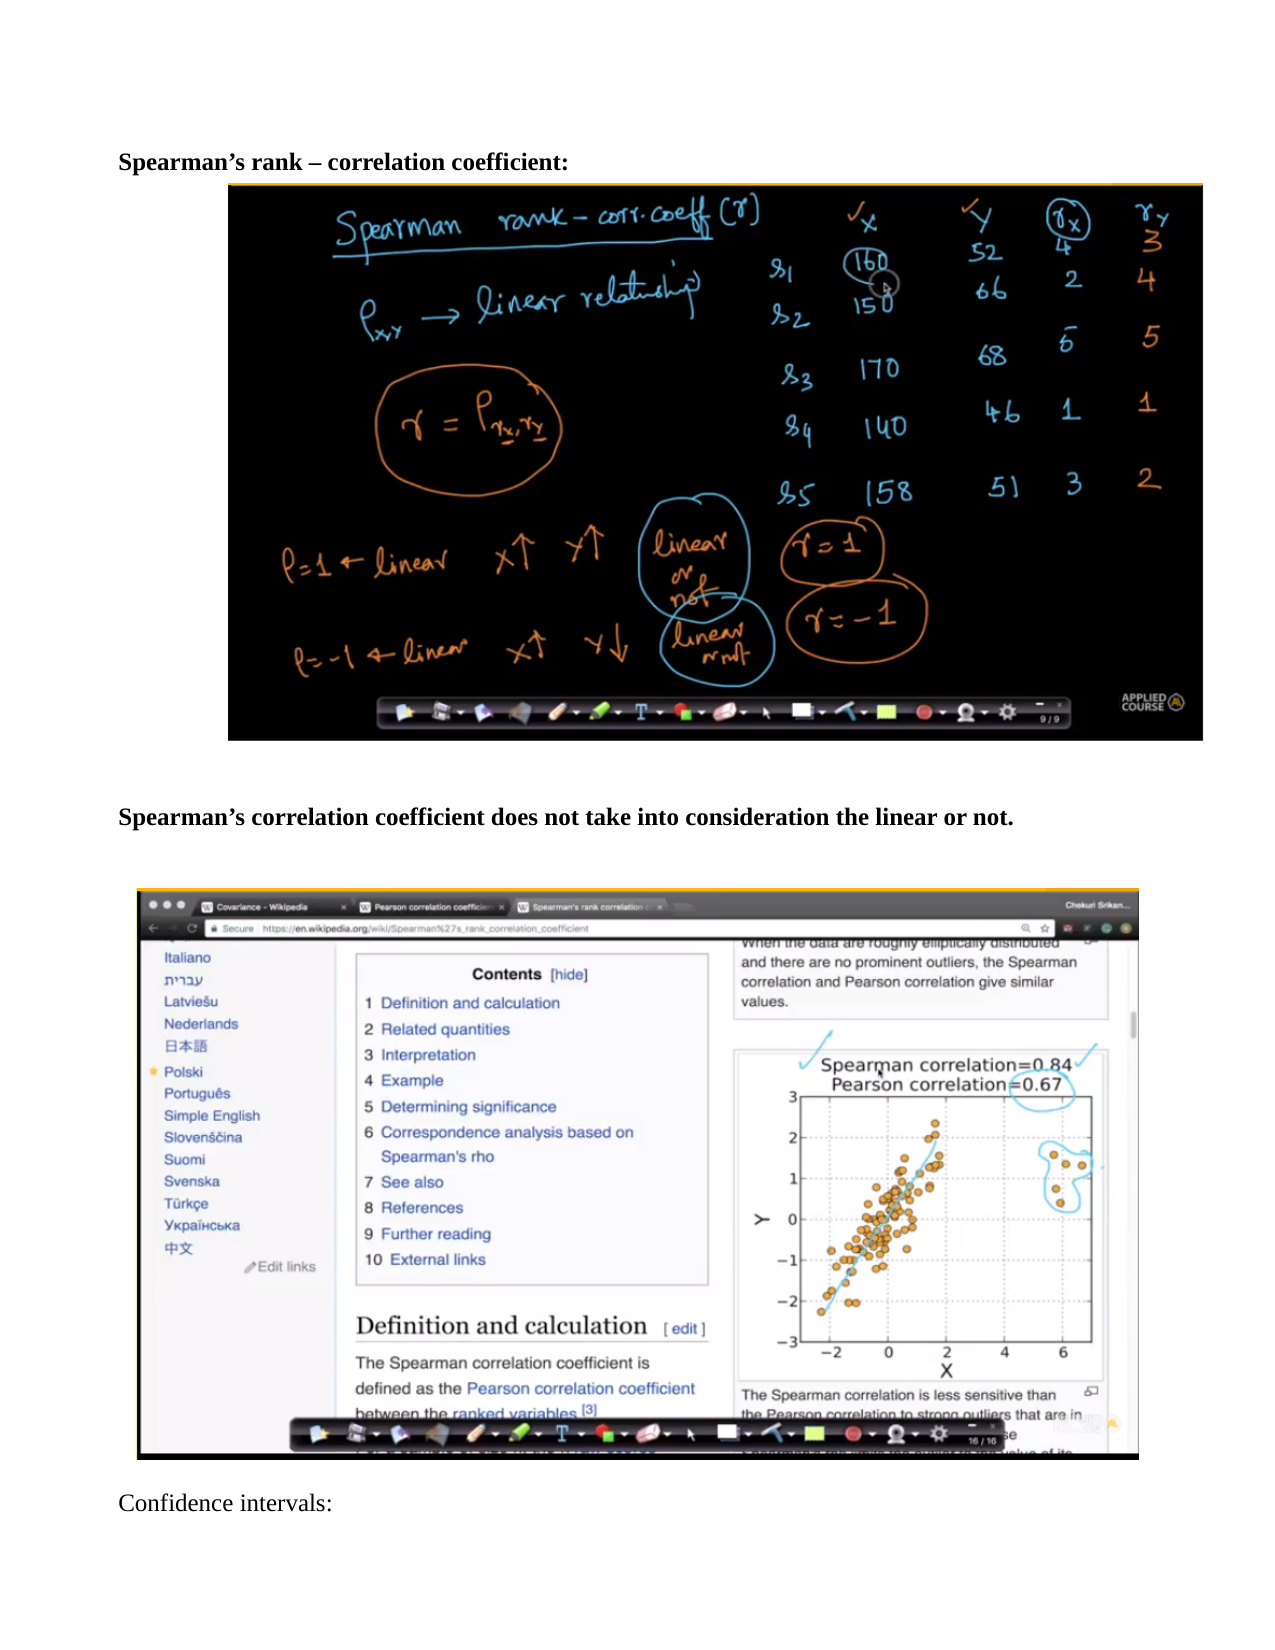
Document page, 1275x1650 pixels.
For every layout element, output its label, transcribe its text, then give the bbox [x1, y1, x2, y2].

picture [136, 888, 1139, 1460]
text Spearman’s correlation coefficient does not take into consideration the linear or not. [118, 802, 1157, 831]
text Spearman’s rank – correlation coefficient: [118, 147, 1157, 176]
picture [227, 183, 1204, 745]
text Confidence intervals: [118, 1488, 1157, 1517]
